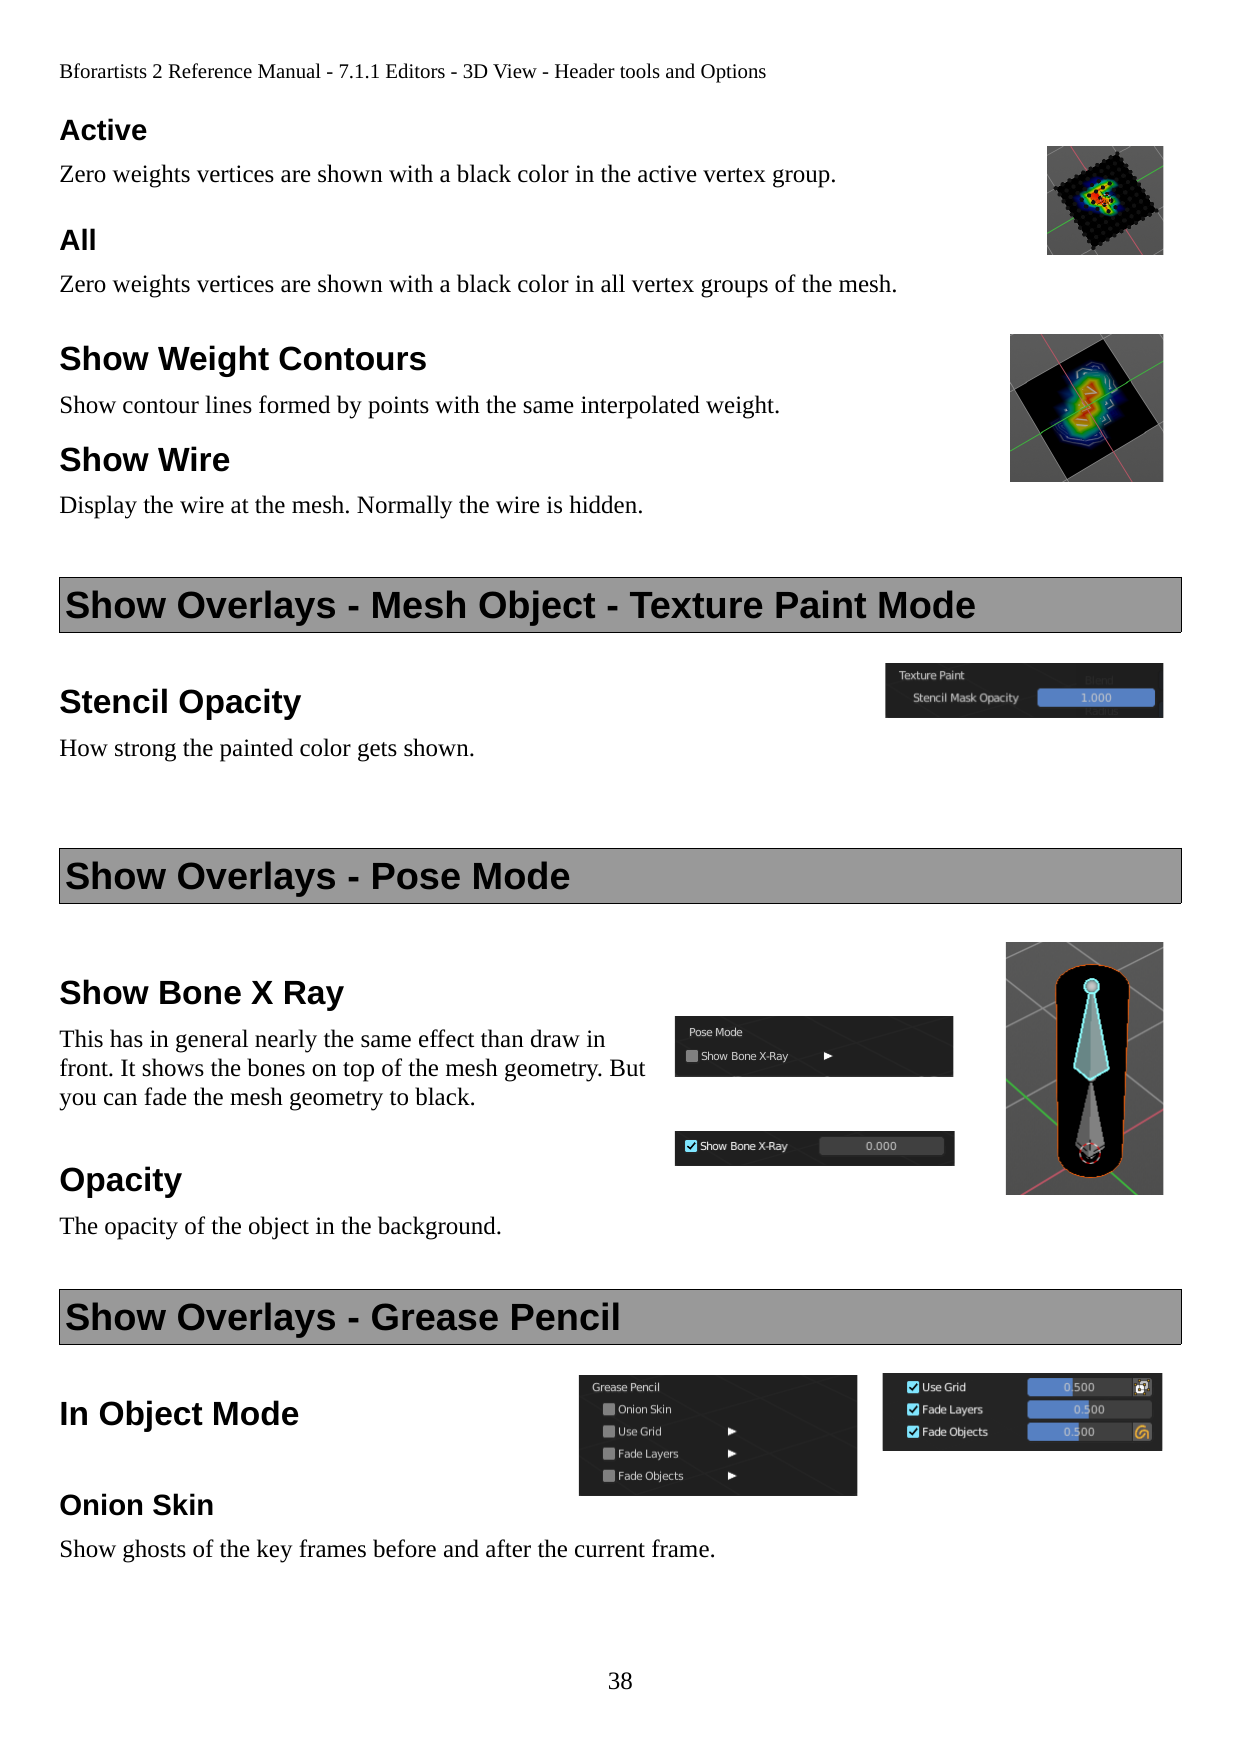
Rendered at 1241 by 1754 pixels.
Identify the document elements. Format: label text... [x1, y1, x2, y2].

subtitle [1163, 1394, 1181, 1432]
picture [1010, 334, 1164, 482]
subtitle All [59, 222, 1181, 256]
picture [578, 1375, 858, 1496]
picture [882, 1373, 1163, 1451]
text Display the wire at the mesh. Normally the wire is hidden. [59, 491, 1181, 519]
subtitle Onion Skin [59, 1488, 1181, 1522]
subtitle Stencil Opacity [59, 682, 1181, 720]
picture [674, 1016, 954, 1077]
subtitle [1164, 339, 1181, 377]
text Zero weights vertices are shown with a black color in all vertex groups of the mesh. [59, 269, 1181, 297]
text Show contour lines formed by points with the same interpolated weight. [59, 390, 1010, 418]
text Zero weights vertices are shown with a black color in the active vertex group. [59, 159, 1047, 188]
subtitle [1164, 439, 1181, 478]
table_header Show Overlays - Pose Mode [60, 849, 1181, 903]
text The opacity of the object in the background. [59, 1211, 1181, 1240]
subtitle Show Weight Contours [59, 339, 1010, 377]
subtitle [858, 1394, 882, 1432]
picture [1047, 146, 1164, 255]
text This has in general nearly the same effect than draw in front. It shows the bones on top of the mesh geometry. But you can fade the mesh geometry to black. [59, 1024, 1005, 1110]
subtitle [1164, 973, 1181, 1012]
subtitle Show Bone X Ray [59, 973, 1005, 1012]
subtitle Show Wire [59, 439, 1010, 478]
text Show ghosts of the key frames before and after the current frame. [59, 1534, 1181, 1563]
picture [885, 663, 1164, 718]
text How strong the painted color gets shown. [59, 733, 1181, 762]
subtitle Active [59, 113, 1181, 146]
picture [674, 1131, 955, 1166]
subtitle In Object Mode [59, 1394, 578, 1432]
picture [1005, 942, 1164, 1195]
table_header Show Overlays - Mesh Object - Texture Paint Mode [60, 578, 1181, 632]
subtitle Opacity [59, 1160, 1181, 1199]
table_header Show Overlays - Grease Pencil [60, 1290, 1181, 1344]
